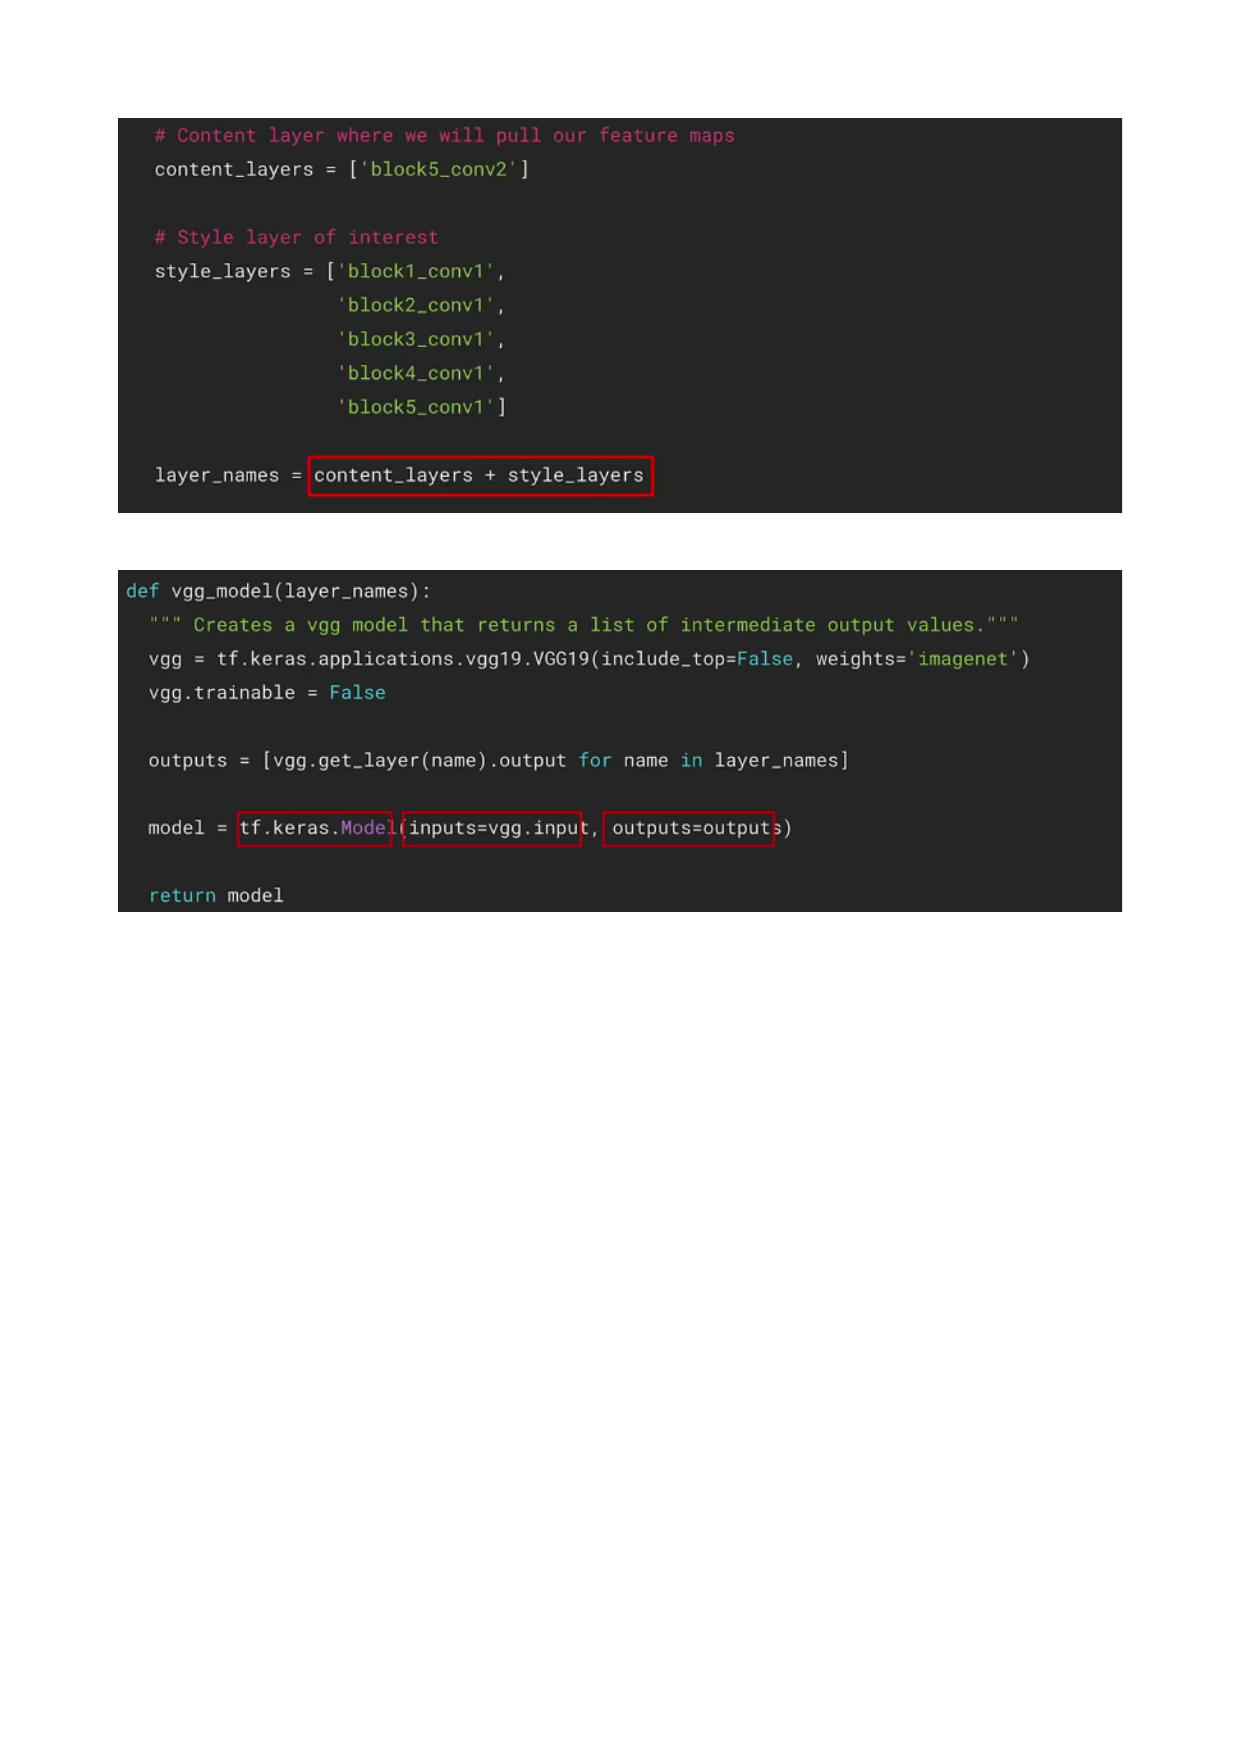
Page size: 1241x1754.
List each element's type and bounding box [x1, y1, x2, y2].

picture [118, 118, 1123, 513]
picture [118, 570, 1123, 912]
